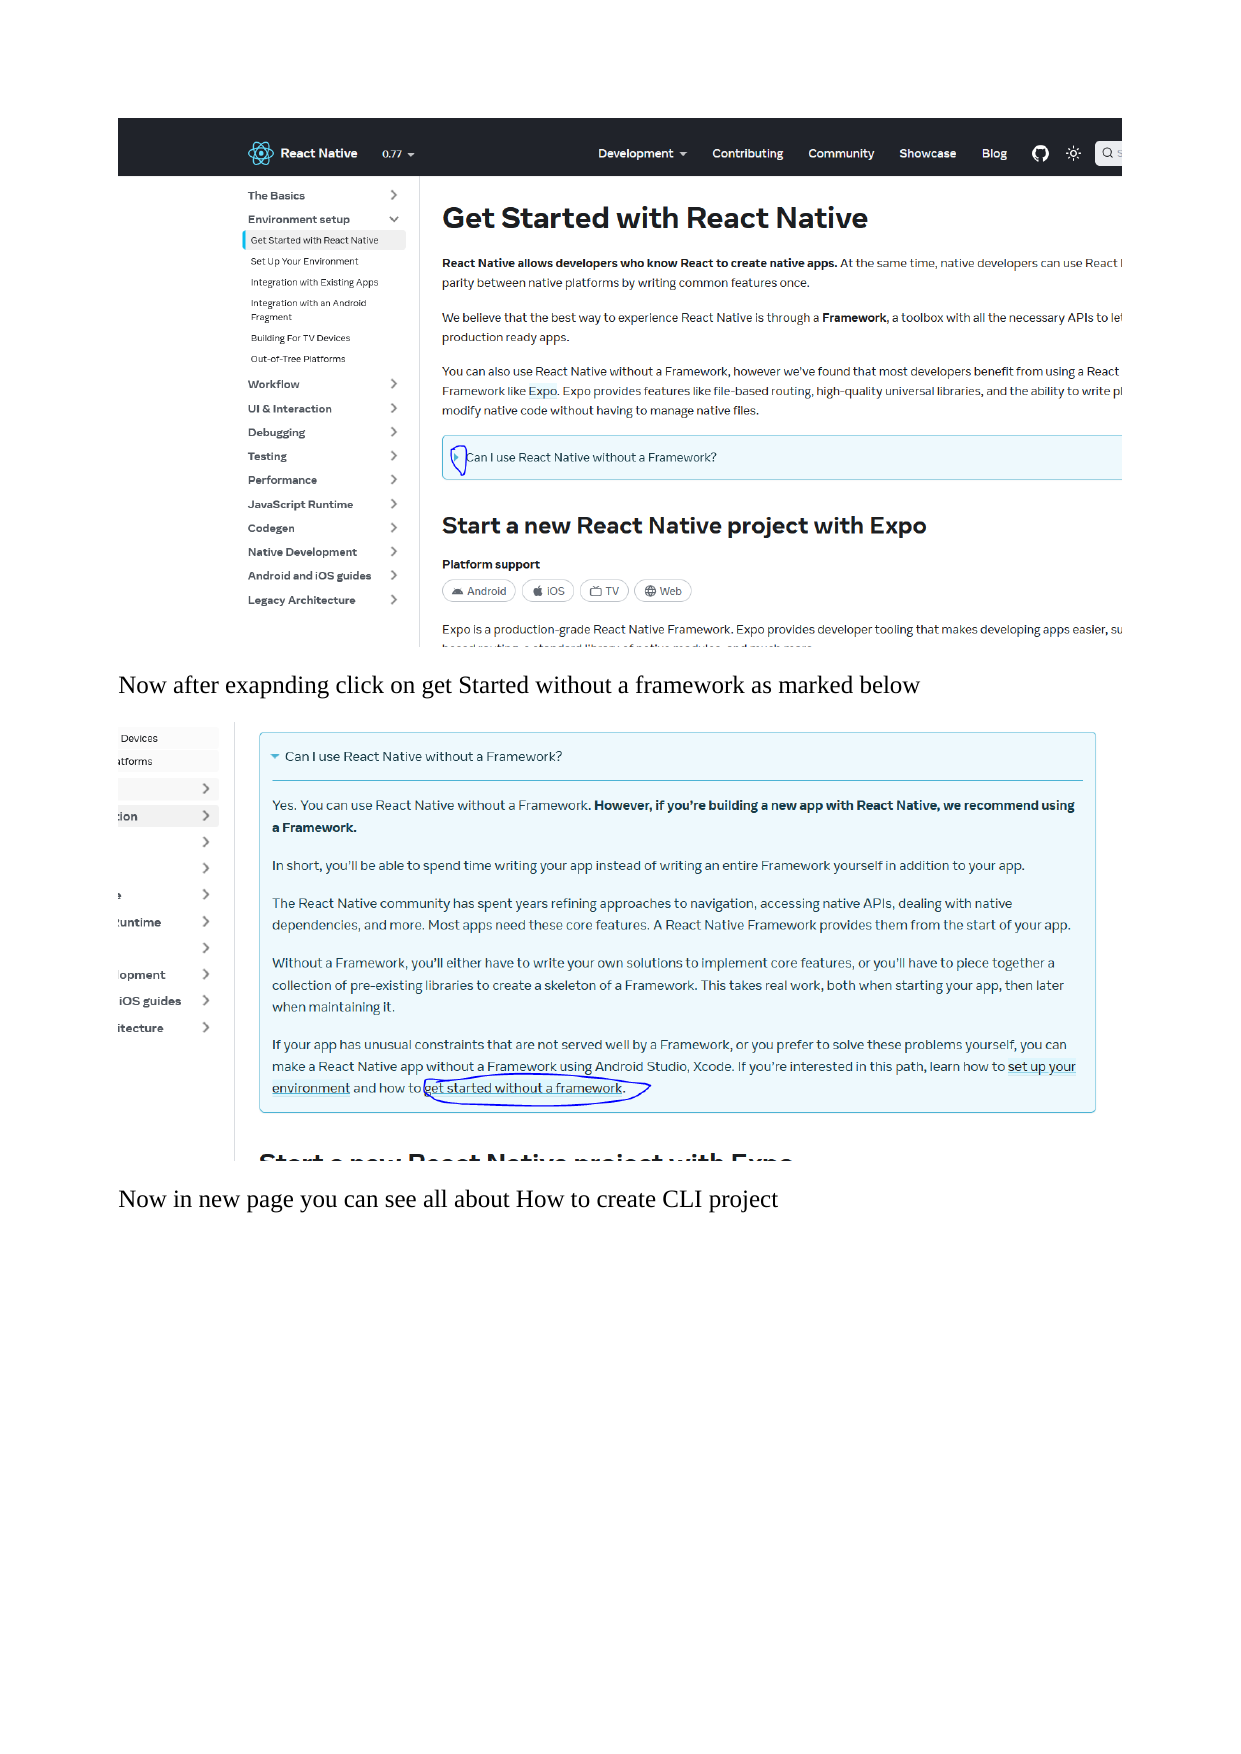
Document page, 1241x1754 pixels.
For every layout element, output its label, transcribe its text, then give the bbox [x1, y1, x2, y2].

picture [118, 118, 1122, 647]
text Now after exapnding click on get Started without a framework as marked below [118, 670, 1122, 699]
text Now in new page you can see all about How to create CLI project [118, 1184, 1122, 1212]
picture [118, 722, 1122, 1161]
